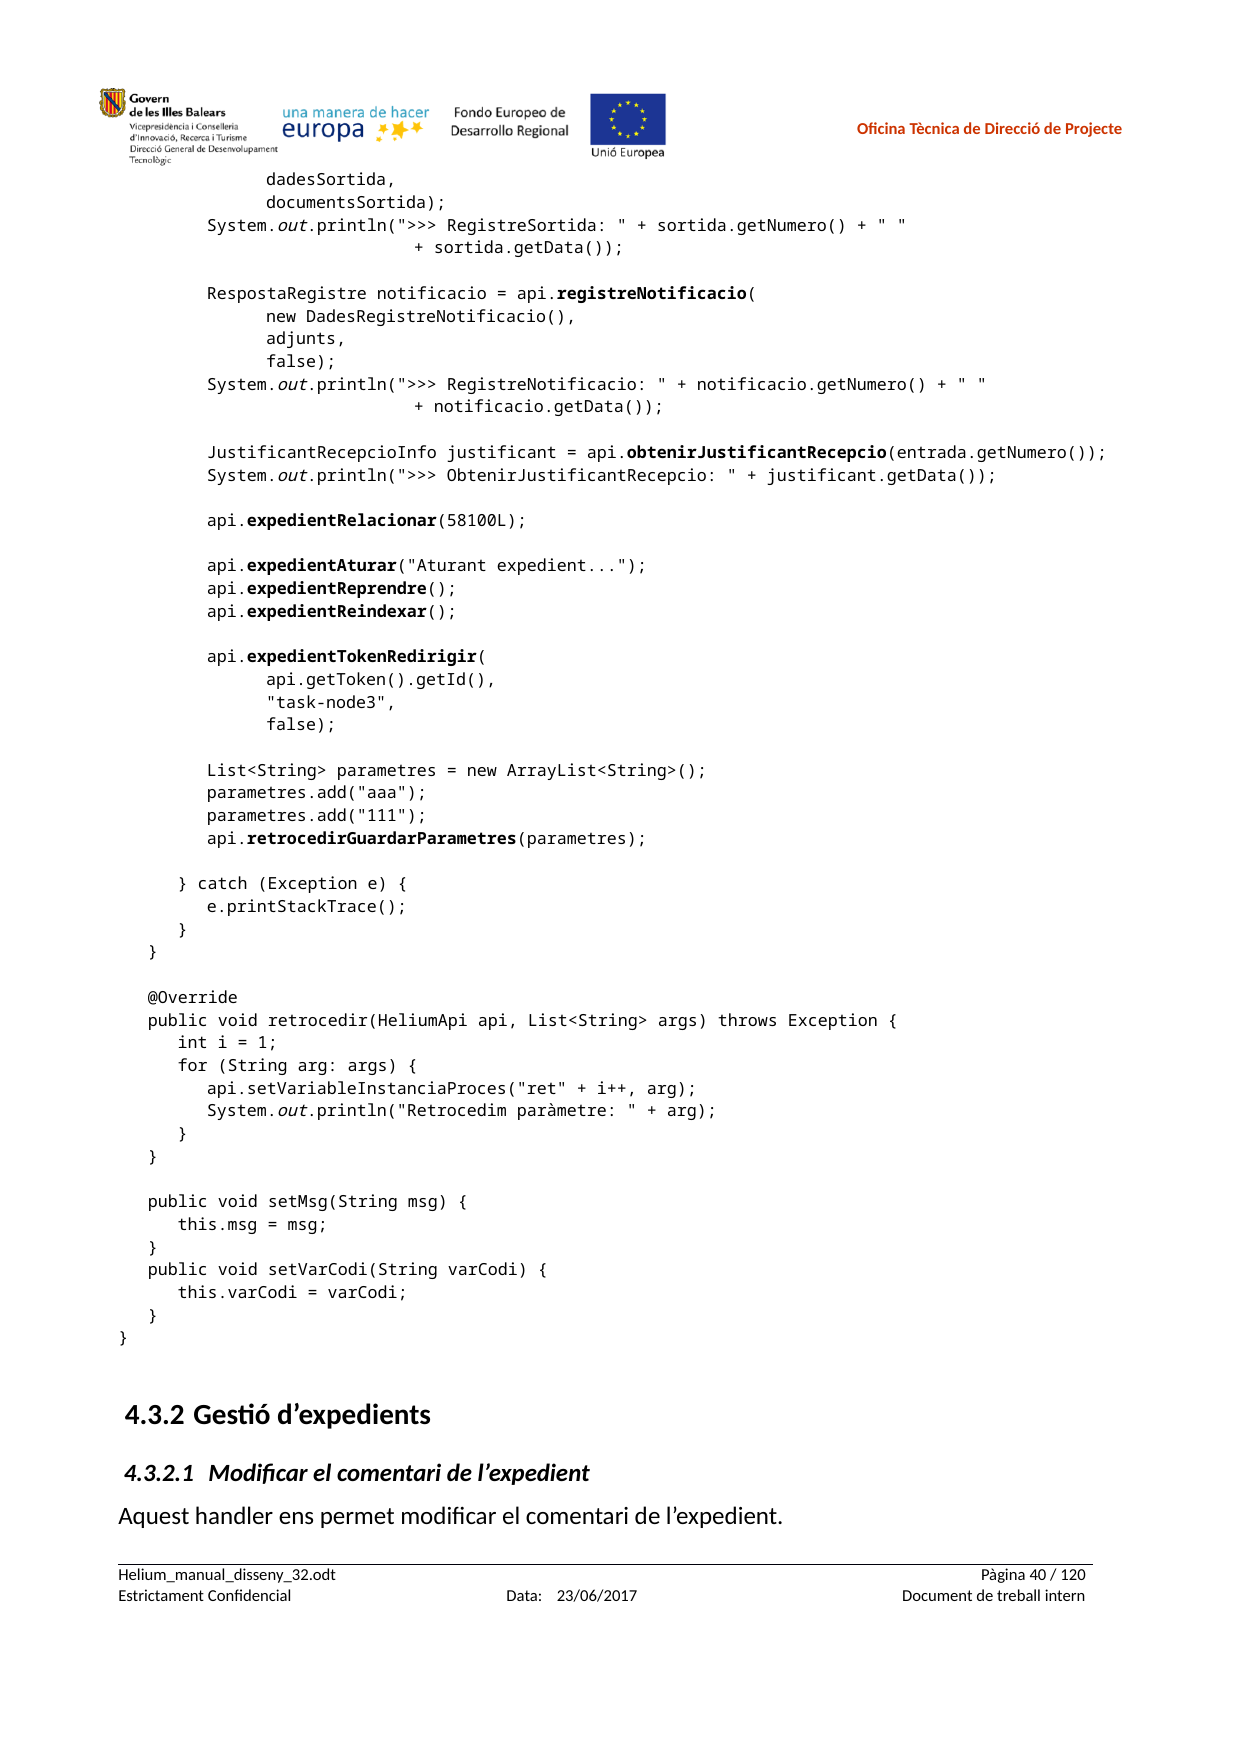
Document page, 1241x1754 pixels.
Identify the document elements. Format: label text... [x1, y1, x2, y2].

text api.expedientTokenRedirigir( [118, 645, 1122, 667]
text "task-node3", [118, 690, 1122, 713]
text api.expedientReprendre(); [118, 577, 1122, 599]
text api.getToken().getId(), [118, 667, 1122, 690]
text JustificantRecepcioInfo justificant = api.obtenirJustificantRecepcio(entrada.getNumero()); [118, 440, 1122, 463]
text api.expedientAturar("Aturant expedient..."); [118, 554, 1122, 577]
text api.setVariableInstanciaProces("ret" + i++, arg); [118, 1076, 1122, 1099]
text for (String arg: args) { [118, 1053, 1122, 1076]
text adjunts, [118, 327, 1122, 349]
text e.printStackTrace(); [118, 894, 1122, 917]
text parametres.add("aaa"); [118, 781, 1122, 804]
subtitle Modificar el comentari de l’expedient [118, 1457, 1122, 1487]
text int i = 1; [118, 1031, 1122, 1053]
subtitle Gestió d’expedients [118, 1396, 1122, 1432]
text parametres.add("111"); [118, 804, 1122, 826]
text } [118, 1303, 1122, 1326]
text + notificacio.getData()); [118, 395, 1122, 418]
text } catch (Exception e) { [118, 872, 1122, 894]
text public void retrocedir(HeliumApi api, List<String> args) throws Exception { [118, 1008, 1122, 1031]
text + sortida.getData()); [118, 236, 1122, 259]
text api.retrocedirGuardarParametres(parametres); [118, 826, 1122, 849]
text false); [118, 713, 1122, 736]
picture [99, 87, 668, 166]
text documentsSortida); [118, 191, 1122, 213]
text } [118, 1235, 1122, 1258]
text api.expedientRelacionar(58100L); [118, 508, 1122, 531]
text } [118, 940, 1122, 963]
text Aquest handler ens permet modificar el comentari de l’expedient. [118, 1500, 1122, 1530]
text System.out.println("Retrocedim paràmetre: " + arg); [118, 1099, 1122, 1122]
text } [118, 917, 1122, 940]
text } [118, 1144, 1122, 1167]
text } [118, 1326, 1122, 1349]
text new DadesRegistreNotificacio(), [118, 304, 1122, 327]
text api.expedientReindexar(); [118, 599, 1122, 622]
text RespostaRegistre notificacio = api.registreNotificacio( [118, 281, 1122, 304]
text } [118, 1122, 1122, 1144]
text System.out.println(">>> RegistreNotificacio: " + notificacio.getNumero() + " " [118, 372, 1122, 395]
text dadesSortida, [118, 168, 1122, 191]
text false); [118, 349, 1122, 372]
text this.msg = msg; [118, 1212, 1122, 1235]
text public void setMsg(String msg) { [118, 1190, 1122, 1212]
text System.out.println(">>> ObtenirJustificantRecepcio: " + justificant.getData()); [118, 463, 1122, 486]
text @Override [118, 985, 1122, 1008]
text public void setVarCodi(String varCodi) { [118, 1258, 1122, 1281]
text this.varCodi = varCodi; [118, 1281, 1122, 1303]
text System.out.println(">>> RegistreSortida: " + sortida.getNumero() + " " [118, 213, 1122, 236]
text List<String> parametres = new ArrayList<String>(); [118, 758, 1122, 781]
